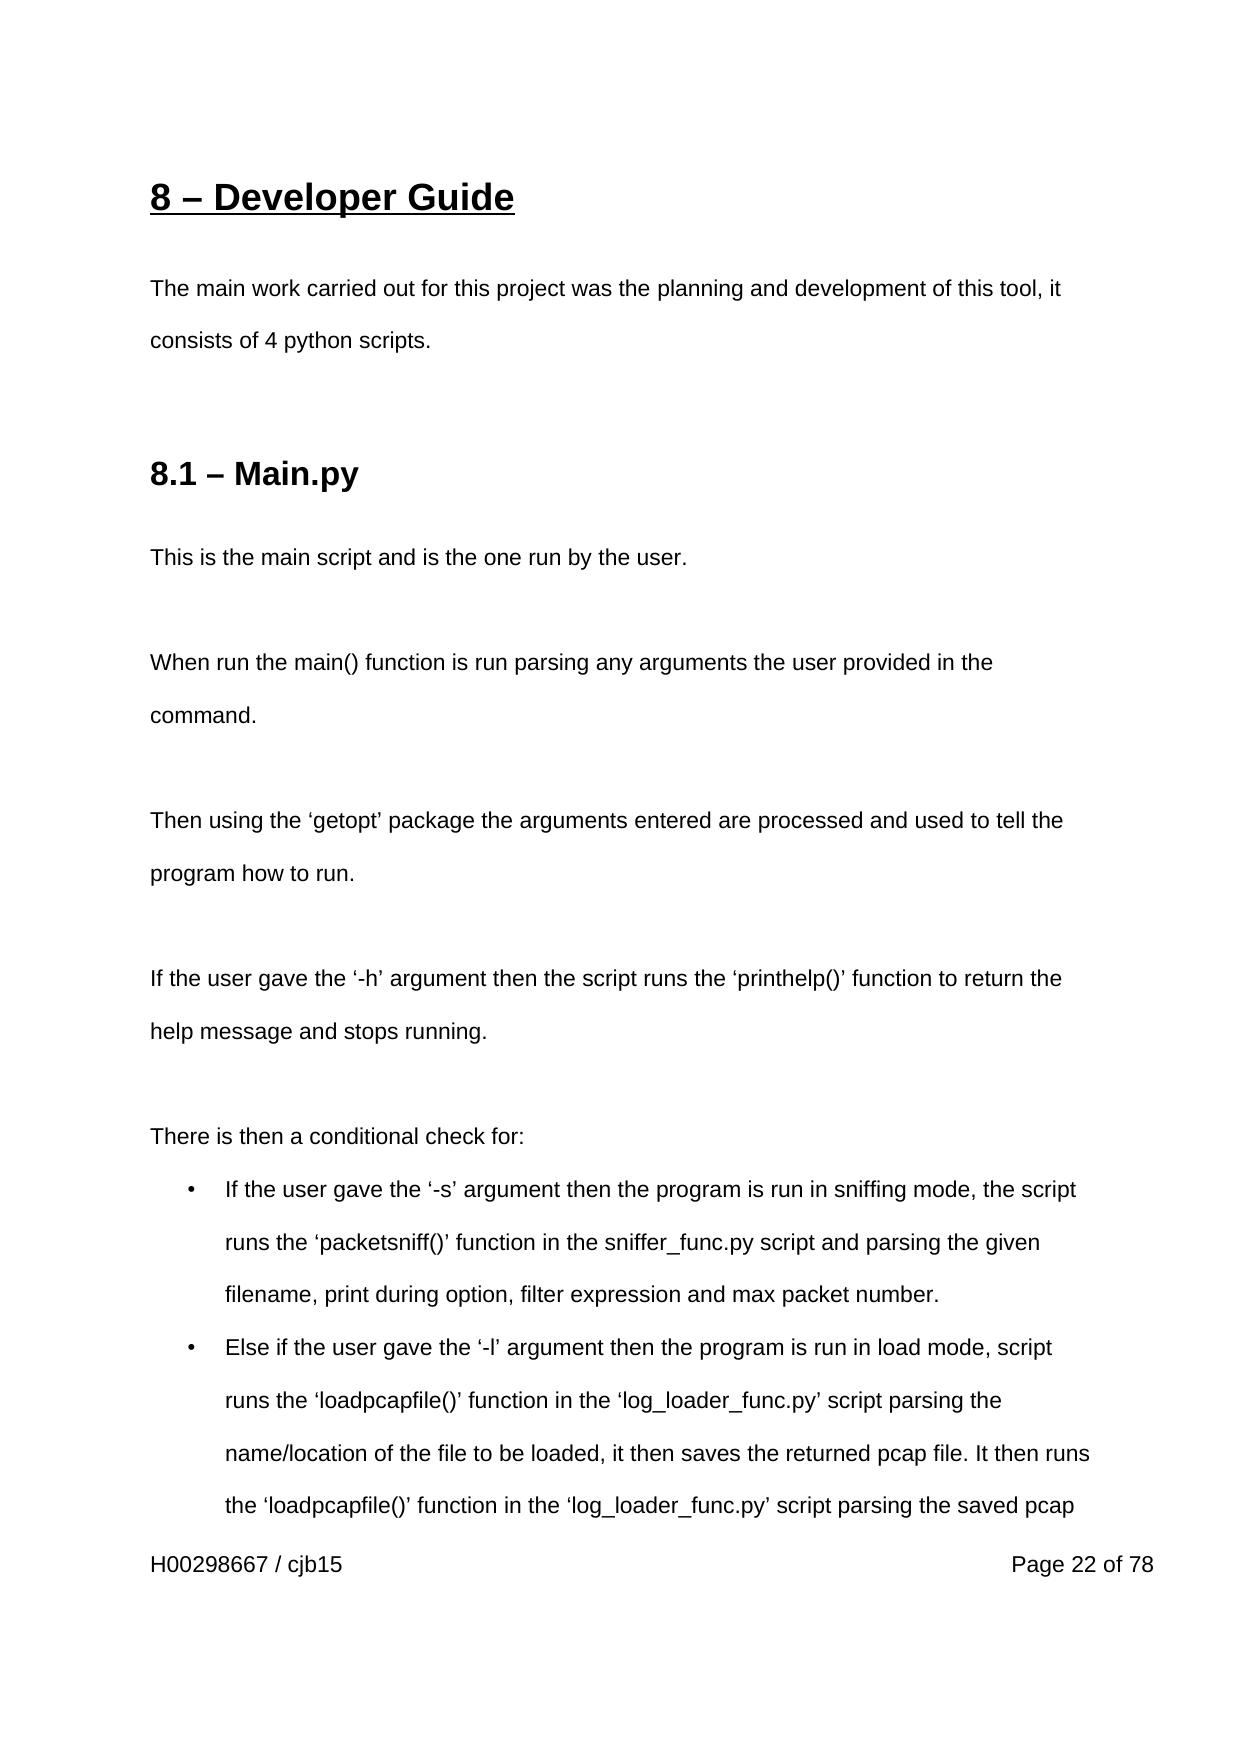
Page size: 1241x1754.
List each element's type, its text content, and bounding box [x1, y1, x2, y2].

text If the user gave the ‘-h’ argument then the script runs the ‘printhelp()’ function to return the help message and stops running. [150, 965, 1090, 1044]
text There is then a conditional check for: [150, 1123, 1090, 1150]
subtitle 8 – Developer Guide [150, 175, 1090, 219]
text When run the main() function is run parsing any arguments the user provided in the command. [150, 649, 1090, 728]
list Else if the user gave the ‘-l’ argument then the program is run in load mode, script runs the ‘loadpcapfile()’ function in the ‘log_loader_func.py’ script parsing the name/location of the file to be loaded, it then saves the returned pcap file. It then runs the ‘loadpcapfile()’ function in the ‘log_loader_func.py’ script parsing the saved pcap [187, 1334, 1090, 1519]
text The main work carried out for this project was the planning and development of this tool, it consists of 4 python scripts. [150, 275, 1090, 354]
text This is the main script and is the one run by the user. [150, 543, 1090, 570]
text Then using the ‘getopt’ package the arguments entered are processed and used to tell the program how to run. [150, 807, 1090, 886]
list If the user gave the ‘-s’ argument then the program is run in sniffing mode, the script runs the ‘packetsniff()’ function in the sniffer_func.py script and parsing the given filename, print during option, filter expression and max packet number. [187, 1176, 1090, 1308]
subtitle 8.1 – Main.py [150, 454, 1090, 492]
